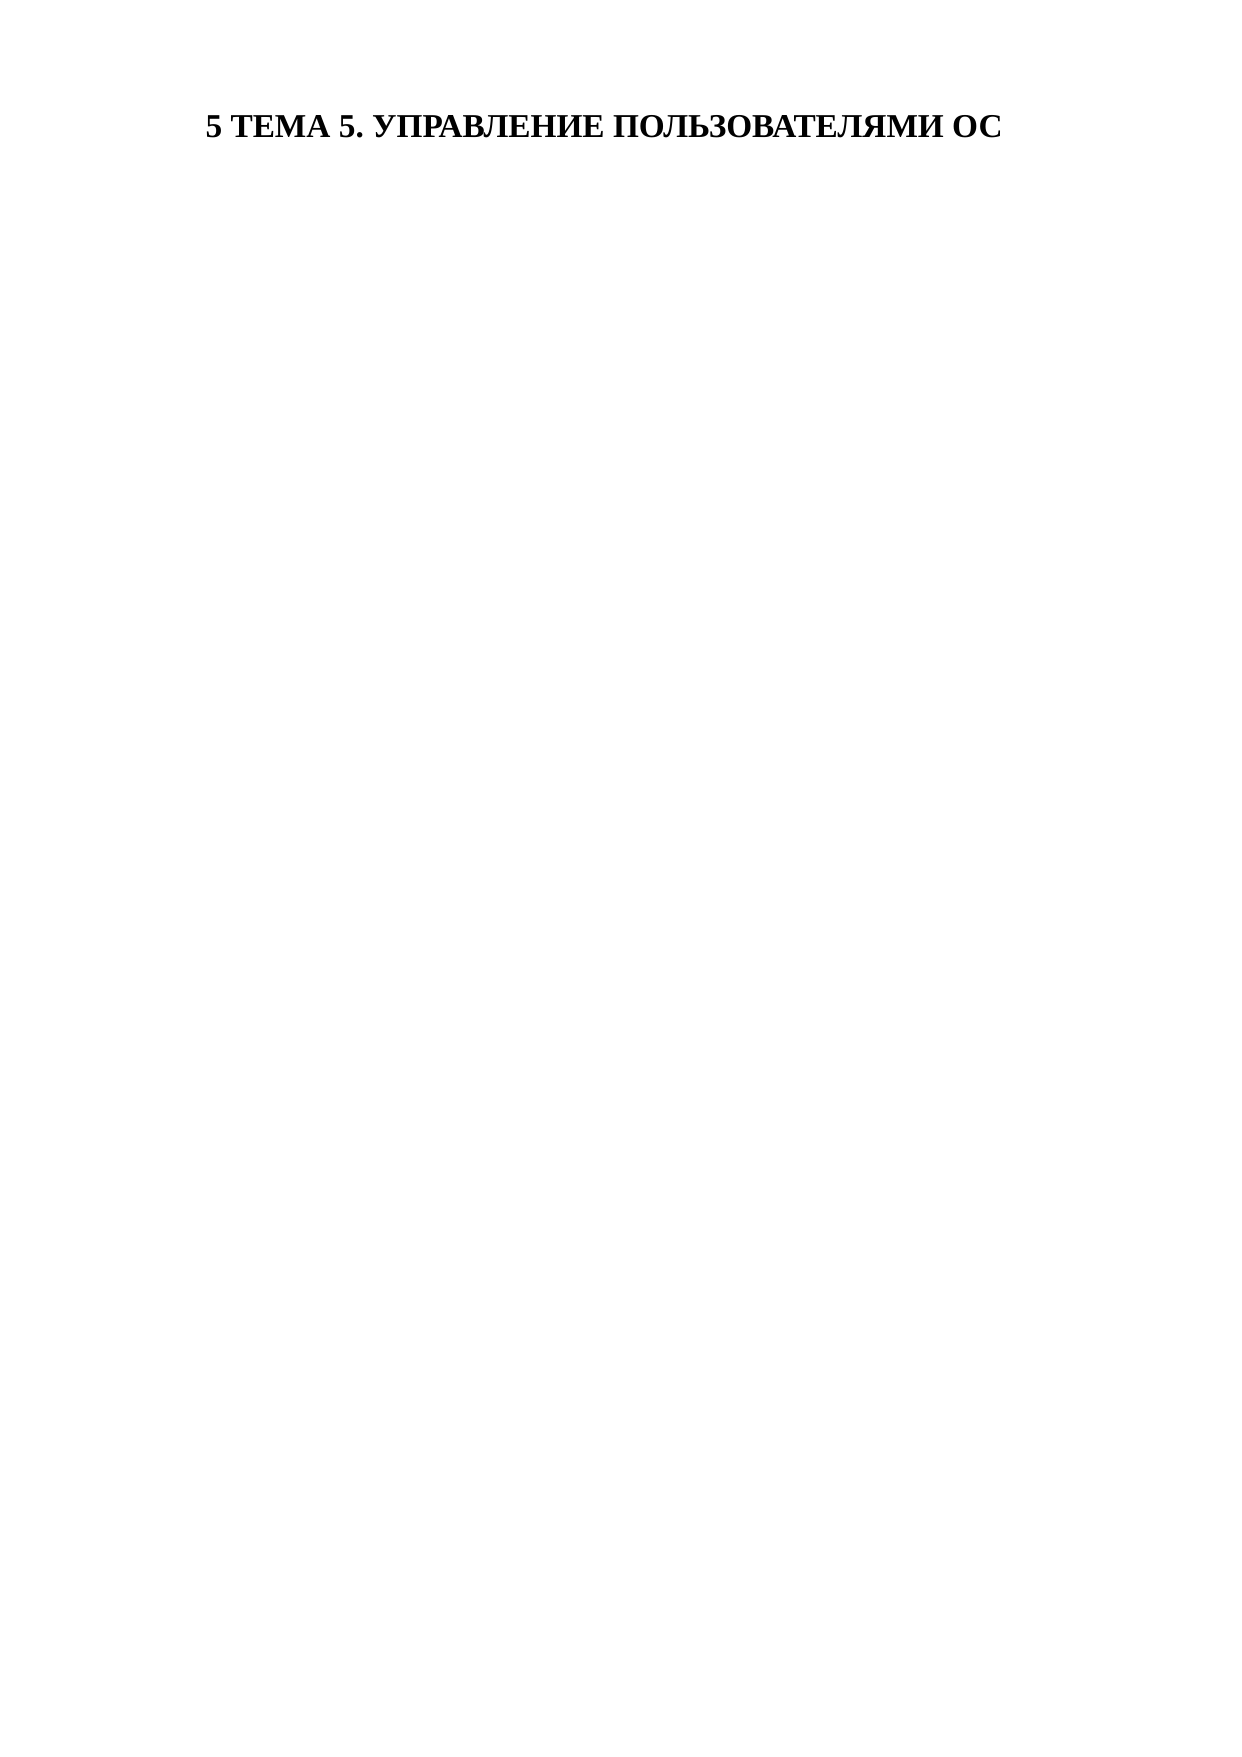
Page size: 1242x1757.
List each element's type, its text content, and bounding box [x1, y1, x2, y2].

subtitle 5 ТЕМА 5. УПРАВЛЕНИЕ ПОЛЬЗОВАТЕЛЯМИ ОС [102, 106, 1106, 144]
